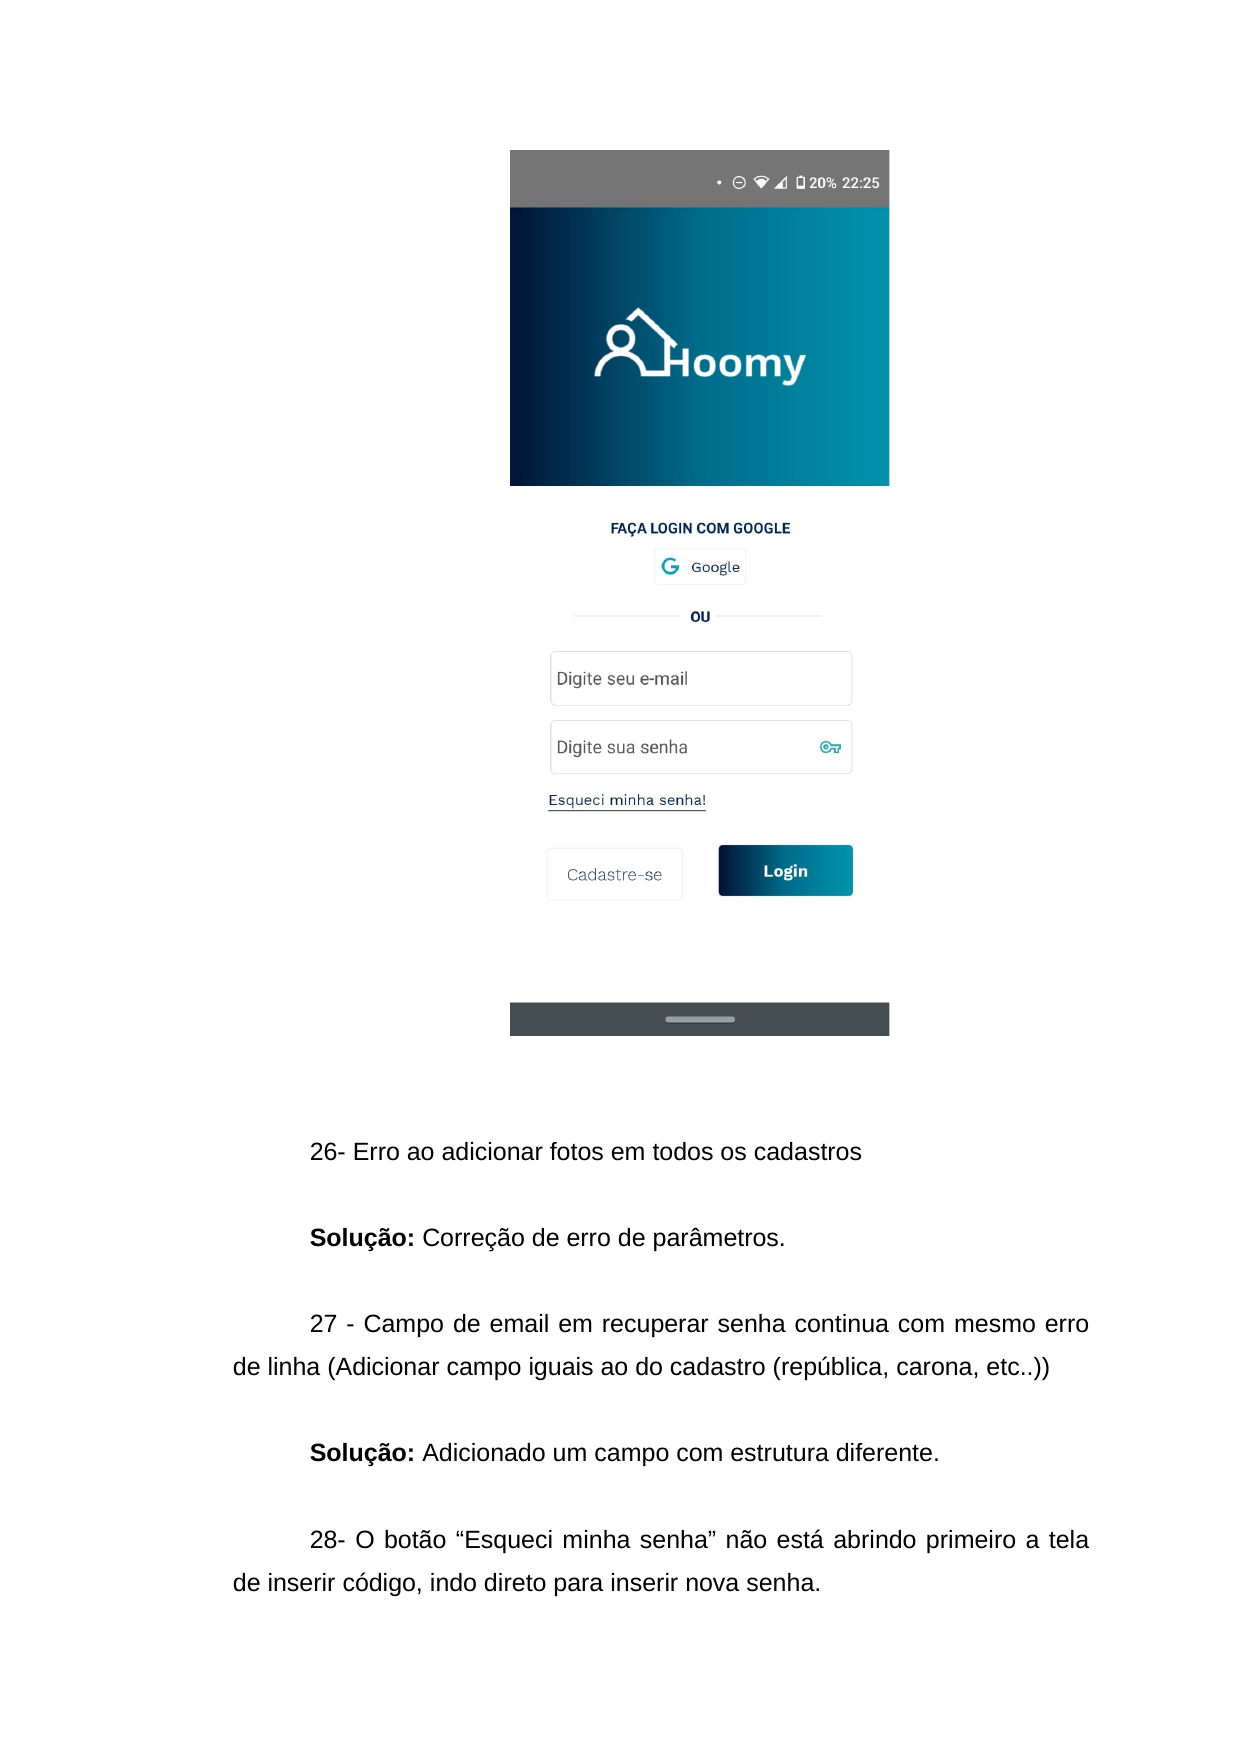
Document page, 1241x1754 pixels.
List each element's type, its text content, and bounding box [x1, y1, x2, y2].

text 26- Erro ao adicionar fotos em todos os cadastros [233, 1136, 1090, 1165]
text Solução: Correção de erro de parâmetros. [233, 1223, 1090, 1251]
text 28- O botão “Esqueci minha senha” não está abrindo primeiro a tela de inserir código, indo direto para inserir nova senha. [233, 1524, 1090, 1596]
text Solução: Adicionado um campo com estrutura diferente. [233, 1438, 1090, 1467]
picture [510, 150, 890, 1036]
text 27 - Campo de email em recuperar senha continua com mesmo erro de linha (Adicionar campo iguais ao do cadastro (república, carona, etc..)) [233, 1309, 1090, 1381]
